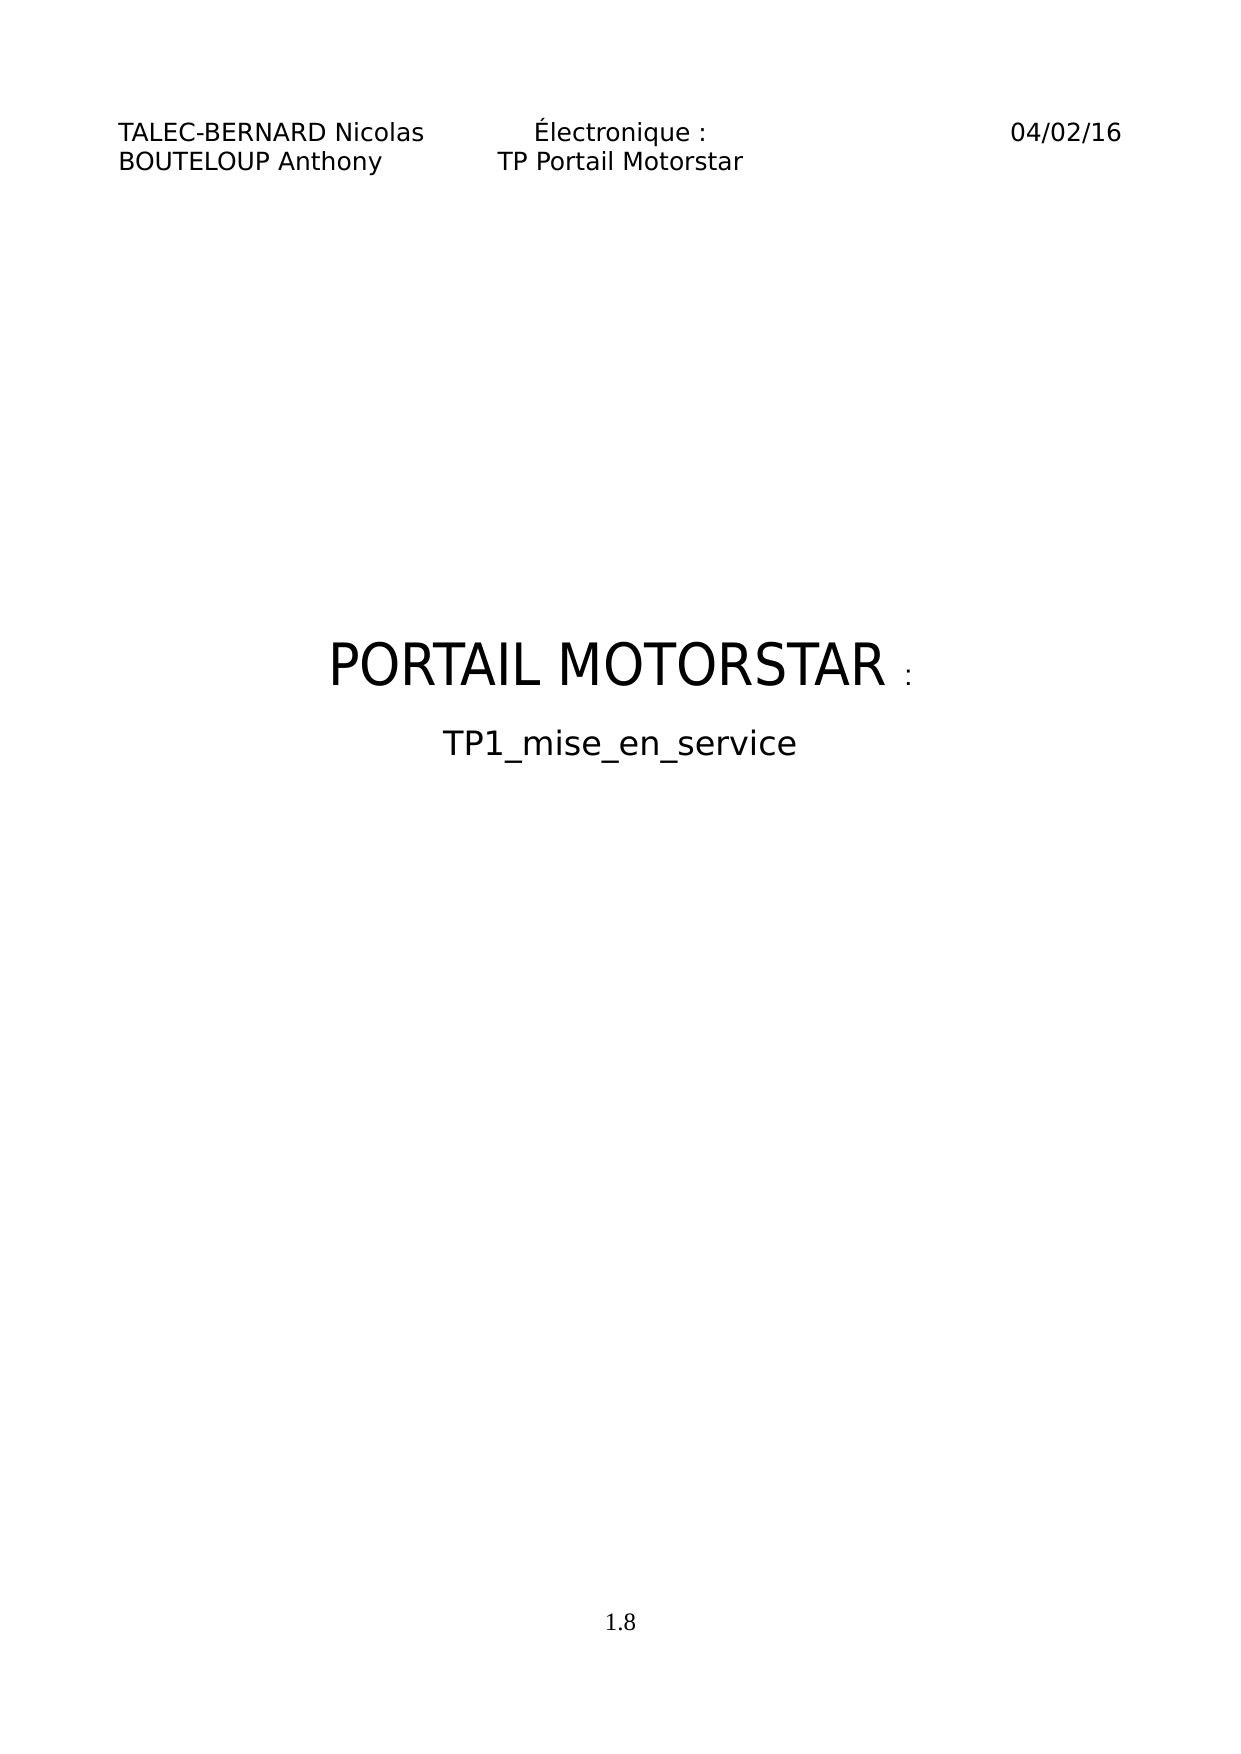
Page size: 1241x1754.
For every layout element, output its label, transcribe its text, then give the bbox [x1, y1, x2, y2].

subtitle PORTAIL MOTORSTAR : [118, 631, 1122, 699]
subtitle TP1_mise_en_service [118, 724, 1122, 763]
